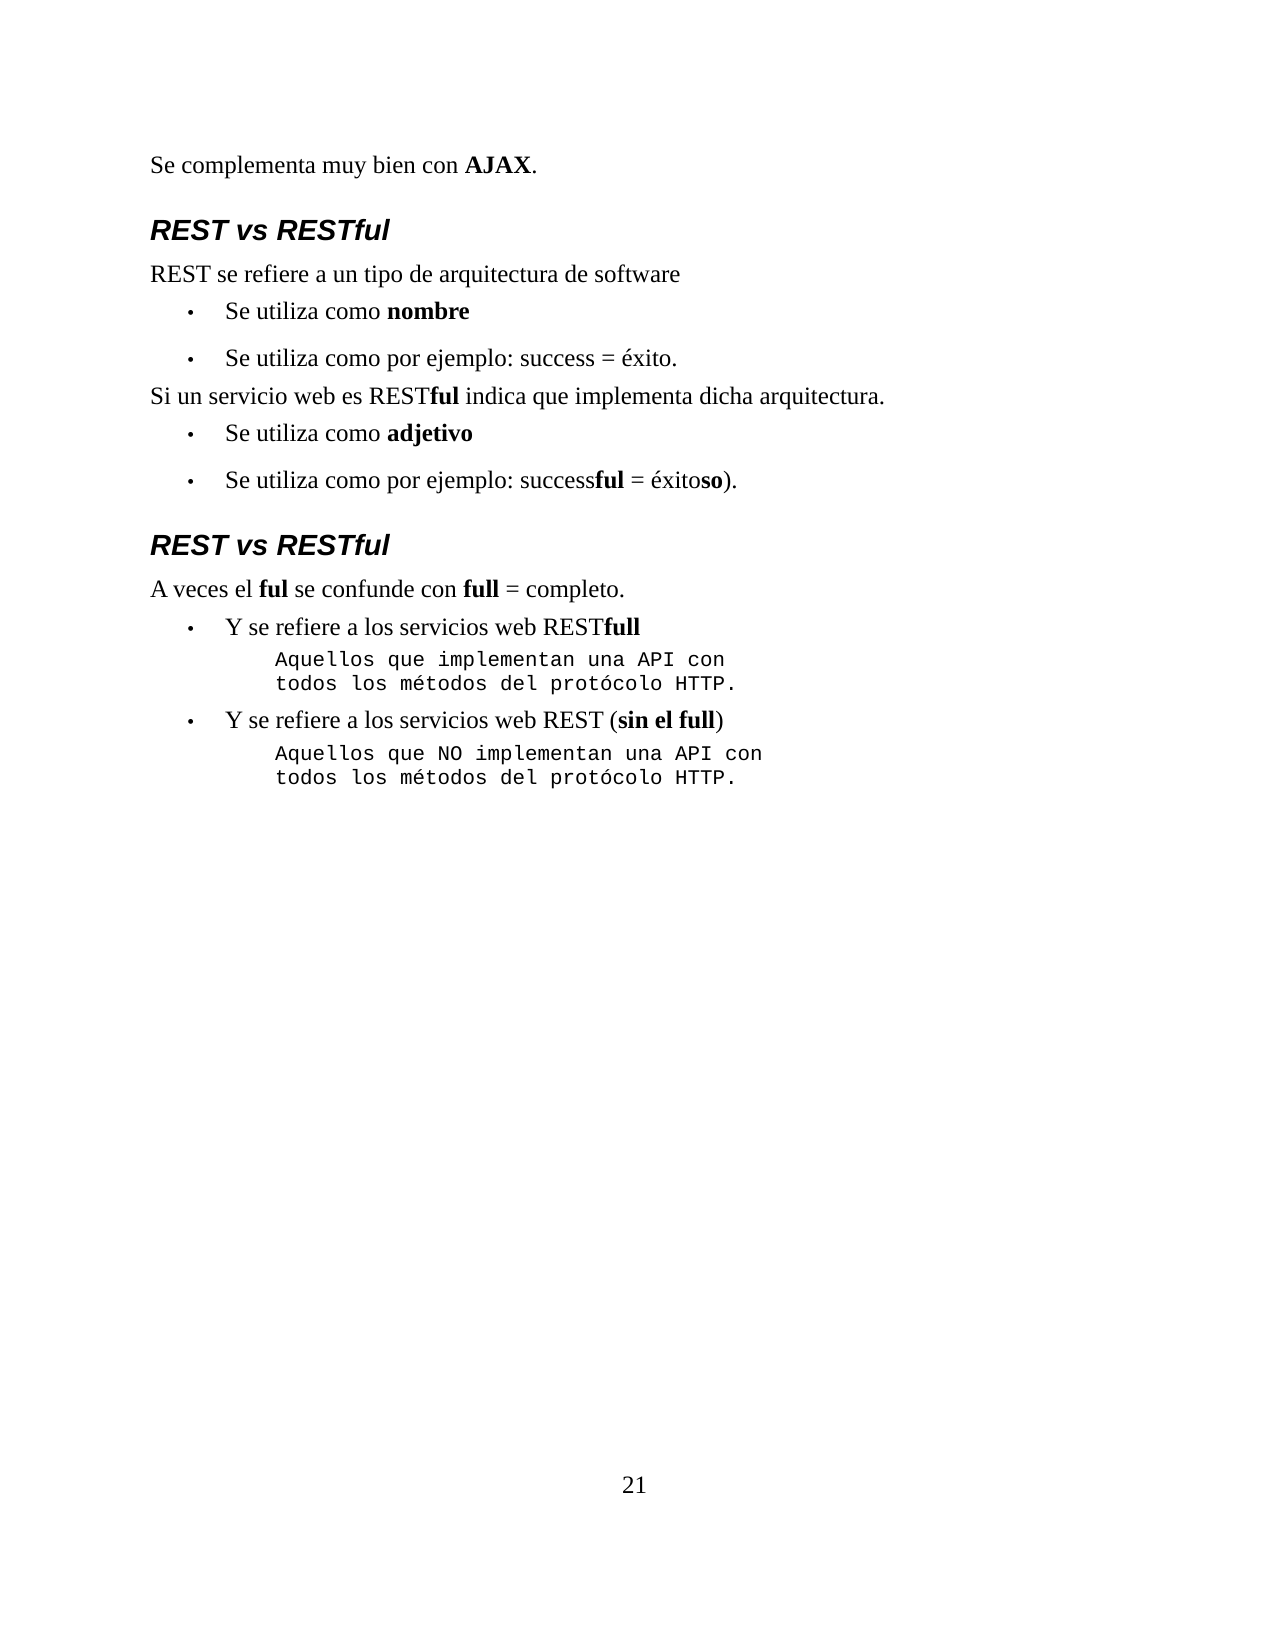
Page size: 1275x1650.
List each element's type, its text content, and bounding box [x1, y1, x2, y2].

text Se complementa muy bien con AJAX. [150, 150, 1125, 179]
list Y se refiere a los servicios web REST (sin el full) [187, 706, 1125, 734]
subtitle REST vs RESTful [150, 213, 1125, 246]
text A veces el ful se confunde con full = completo. [150, 574, 1125, 603]
subtitle REST vs RESTful [150, 528, 1125, 561]
list Se utiliza como nombre [187, 296, 1125, 325]
list todos los métodos del protócolo HTTP. [187, 673, 1125, 697]
list Se utiliza como por ejemplo: successful = éxitoso). [187, 465, 1125, 494]
text REST se refiere a un tipo de arquitectura de software [150, 259, 1125, 287]
list Aquellos que NO implementan una API con [187, 743, 1125, 767]
list Y se refiere a los servicios web RESTfull [187, 612, 1125, 640]
list Se utiliza como adjetivo [187, 418, 1125, 447]
text Si un servicio web es RESTful indica que implementa dicha arquitectura. [150, 381, 1125, 409]
list Se utiliza como por ejemplo: success = éxito. [187, 343, 1125, 372]
list todos los métodos del protócolo HTTP. [187, 767, 1125, 791]
list Aquellos que implementan una API con [187, 649, 1125, 673]
